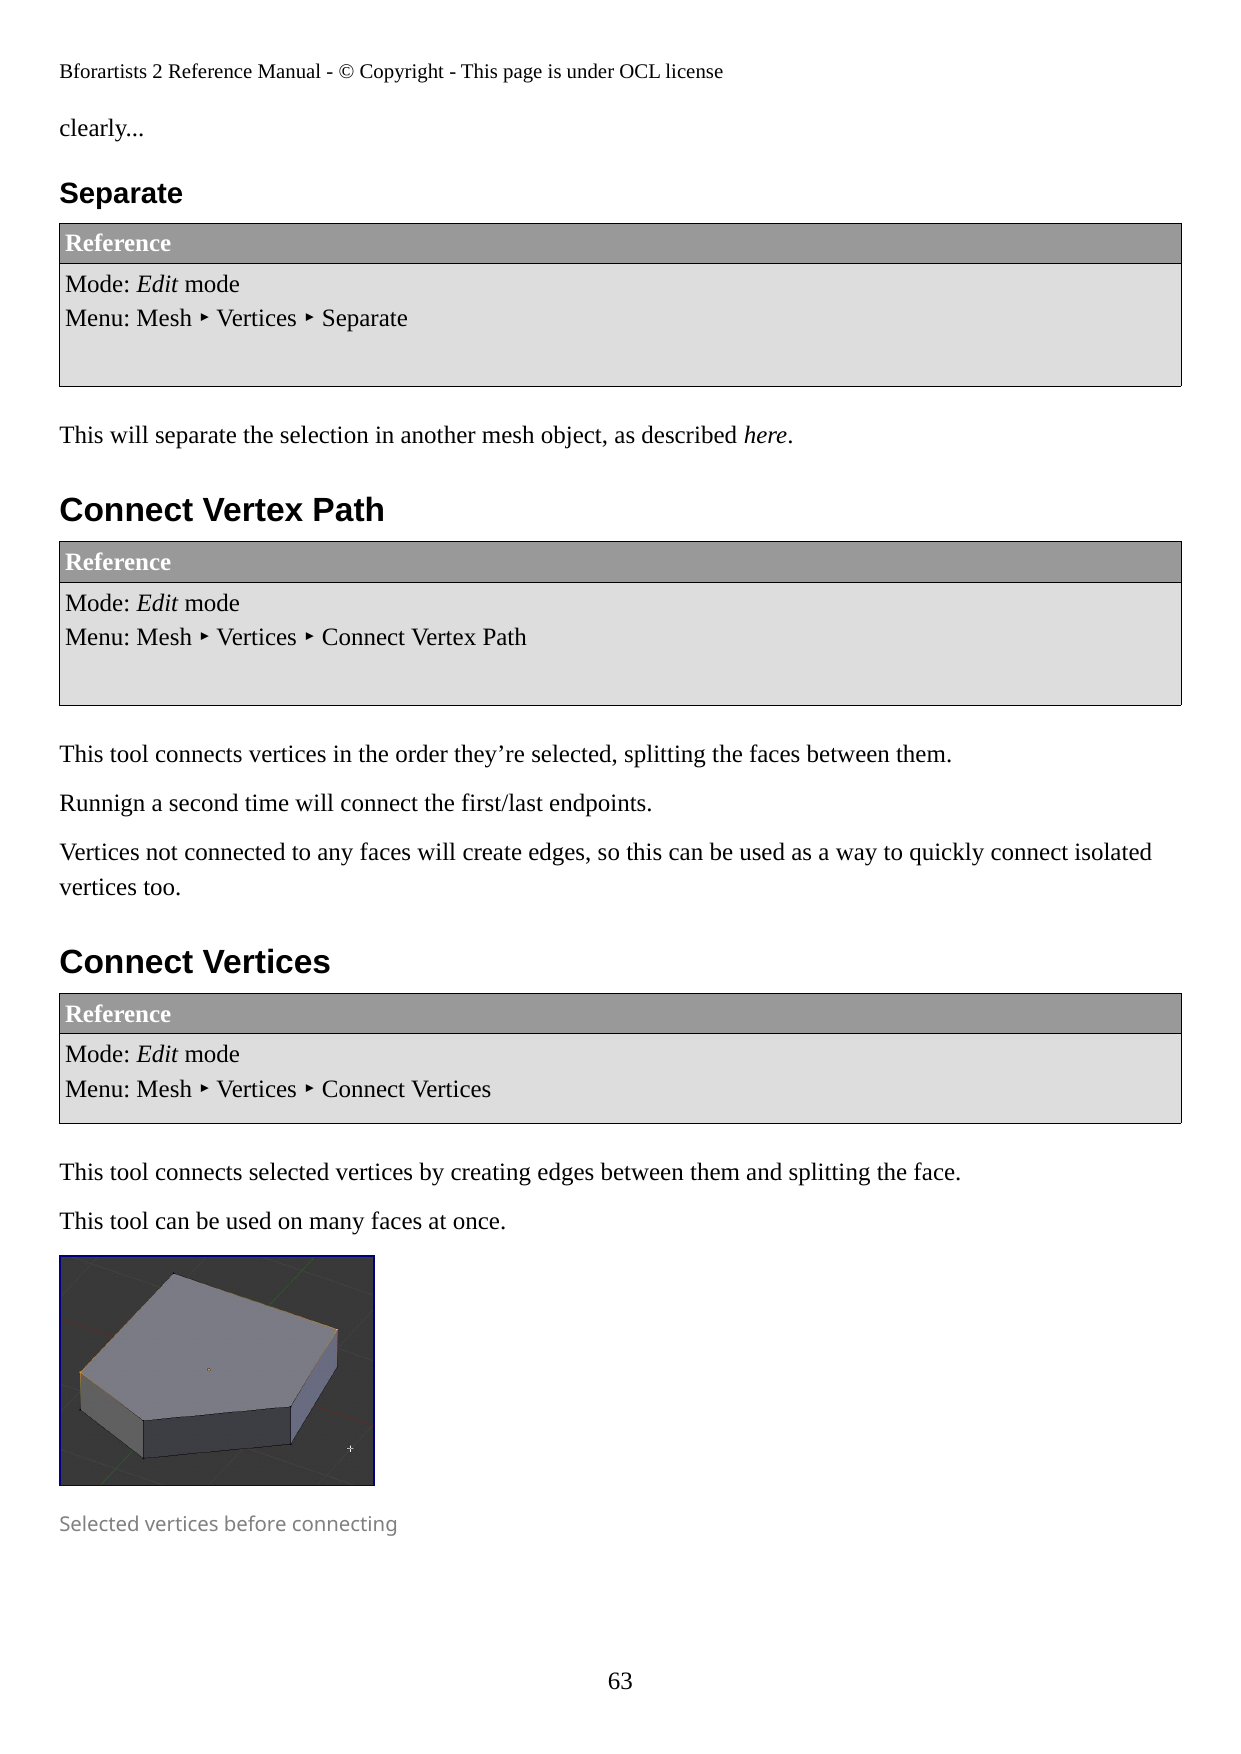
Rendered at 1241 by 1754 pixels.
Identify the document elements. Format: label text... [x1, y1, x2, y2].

subtitle Connect Vertices [59, 942, 1181, 981]
table_cell Mode: Edit mode Menu: Mesh ‣ Vertices ‣ Connect Vertices [60, 1034, 1181, 1123]
table_header Reference [60, 224, 1181, 263]
text This tool connects selected vertices by creating edges between them and splitting the face. [59, 1157, 1181, 1186]
text This will separate the selection in another mesh object, as described here. [59, 420, 1181, 449]
table_cell Mode: Edit mode Menu: Mesh ‣ Vertices ‣ Connect Vertex Path [60, 583, 1181, 705]
subtitle Separate [59, 176, 1181, 210]
text Selected vertices before connecting [59, 1507, 1181, 1538]
table_header Reference [60, 994, 1181, 1033]
text This tool can be used on many faces at once. [59, 1206, 1181, 1235]
table_cell Mode: Edit mode Menu: Mesh ‣ Vertices ‣ Separate [60, 264, 1181, 386]
text Vertices not connected to any faces will create edges, so this can be used as a way to quickly connect isolated vertices too. [59, 837, 1181, 901]
picture [61, 1257, 373, 1485]
table_header Reference [60, 542, 1181, 582]
subtitle Connect Vertex Path [59, 490, 1181, 529]
text This tool connects vertices in the order they’re selected, splitting the faces between them. [59, 739, 1181, 768]
text clearly... [59, 113, 1181, 141]
text Runnign a second time will connect the first/last endpoints. [59, 788, 1181, 817]
